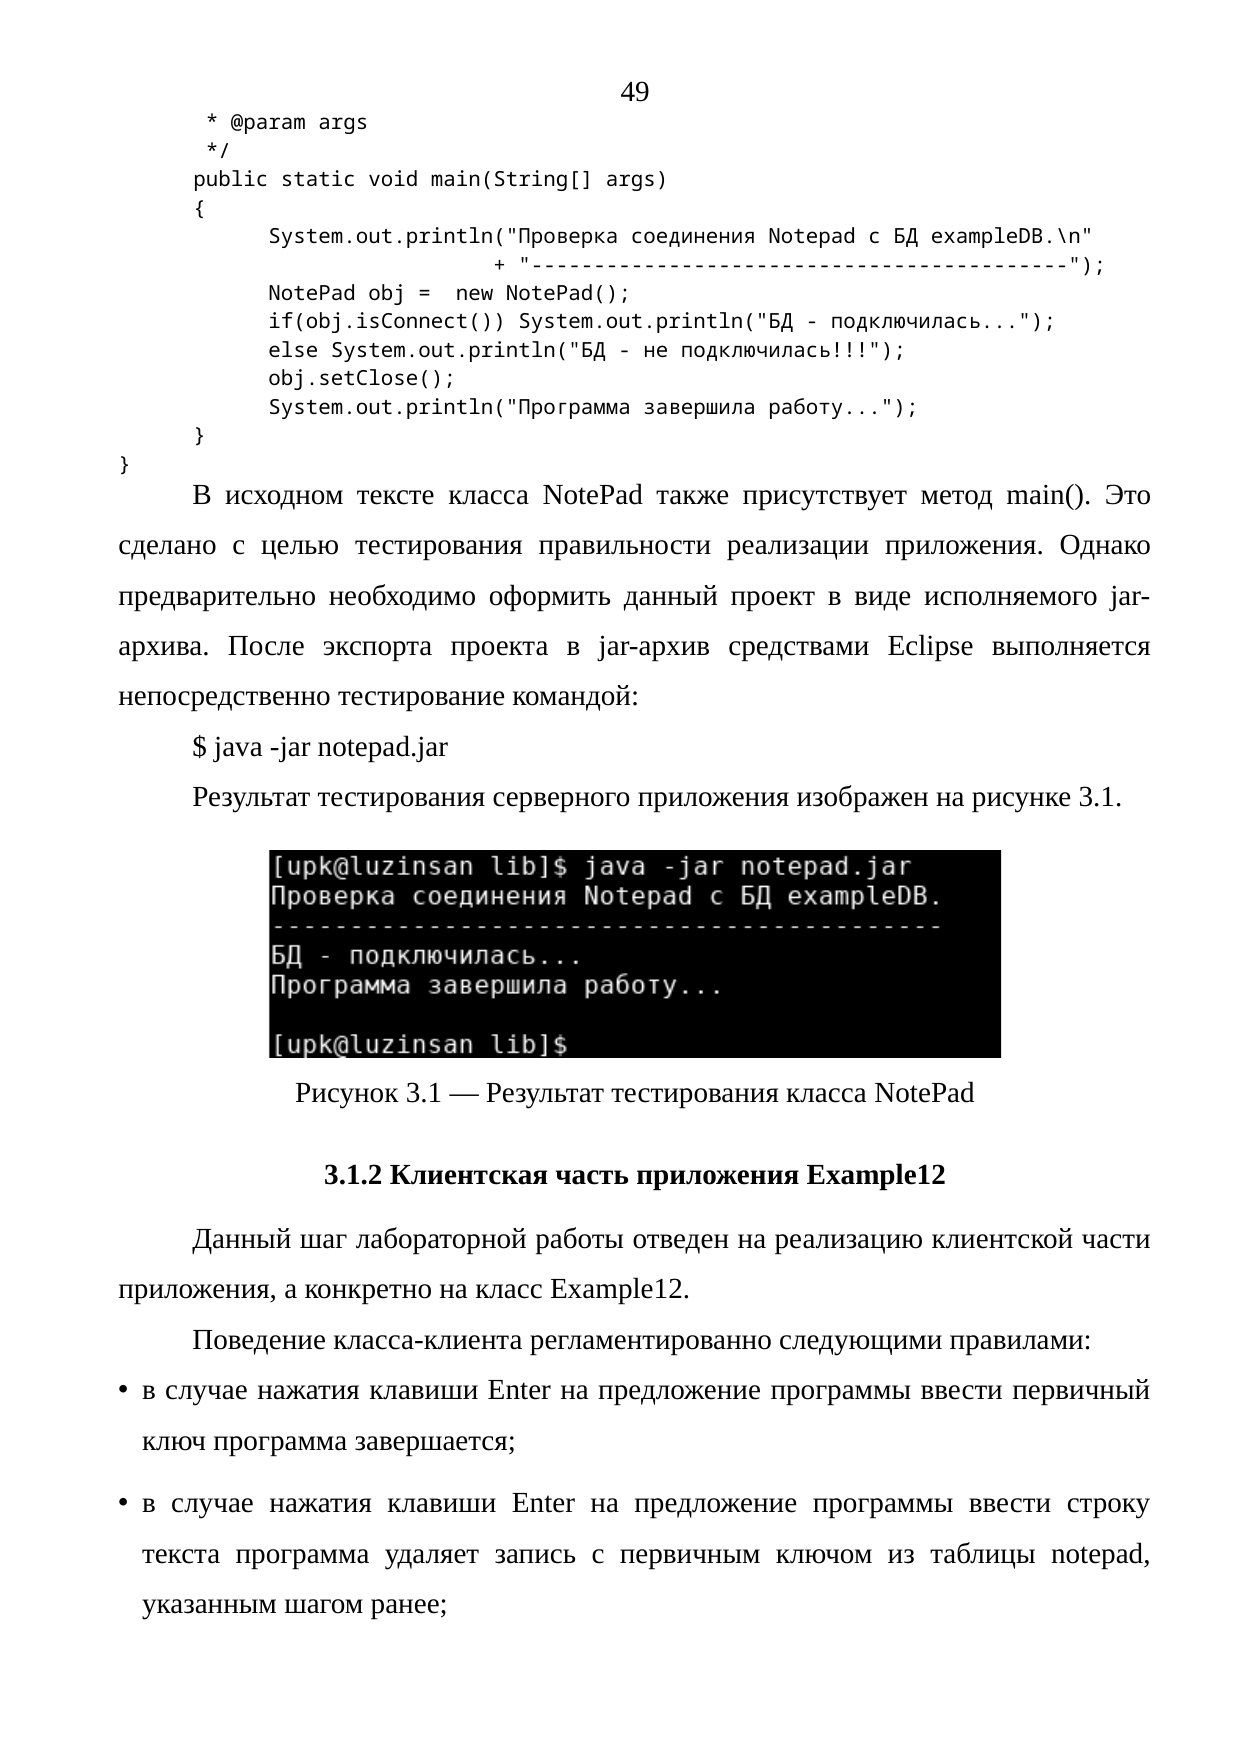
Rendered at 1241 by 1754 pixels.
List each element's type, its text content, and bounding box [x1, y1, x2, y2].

text */ [118, 136, 1152, 164]
text * @param args [118, 107, 1152, 136]
text $ java -jar notepad.jar [118, 729, 1152, 762]
text System.out.println("Проверка соединения Notepad с БД exampleDB.\n" [118, 221, 1152, 250]
text NotePad obj = new NotePad(); [118, 278, 1152, 307]
text Результат тестирования серверного приложения изображен на рисунке 3.1. [118, 779, 1152, 813]
text else System.out.println("БД - не подключилась!!!"); [118, 335, 1152, 363]
text } [118, 449, 1152, 477]
text } [118, 420, 1152, 449]
list в случае нажатия клавиши Enter на предложение программы ввести первичный ключ программа завершается; [118, 1372, 1152, 1456]
text { [118, 193, 1152, 221]
text Поведение класса-клиента регламентированно следующими правилами: [118, 1322, 1152, 1356]
text Данный шаг лабораторной работы отведен на реализацию клиентской части приложения, а конкретно на класс Example12. [118, 1221, 1152, 1305]
text obj.setClose(); [118, 363, 1152, 392]
text + "-------------------------------------------"); [118, 250, 1152, 278]
subtitle 3.1.2 Клиентская часть приложения Example12 [118, 1157, 1152, 1191]
text if(obj.isConnect()) System.out.println("БД - подключилась..."); [118, 307, 1152, 335]
text public static void main(String[] args) [118, 164, 1152, 193]
list в случае нажатия клавиши Enter на предложение программы ввести строку текста программа удаляет запись с первичным ключом из таблицы notepad, указанным шагом ранее; [118, 1486, 1152, 1620]
text System.out.println("Программа завершила работу..."); [118, 392, 1152, 420]
text Рисунок 3.1 — Результат тестирования класса NotePad [118, 829, 1152, 1108]
text В исходном тексте класса NotePad также присутствует метод main(). Это сделано с целью тестирования правильности реализации приложения. Однако предварительно необходимо оформить данный проект в виде исполняемого jar-архива. После экспорта проекта в jar-архив средствами Eclipse выполняется непосредственно тестирование командой: [118, 477, 1152, 712]
